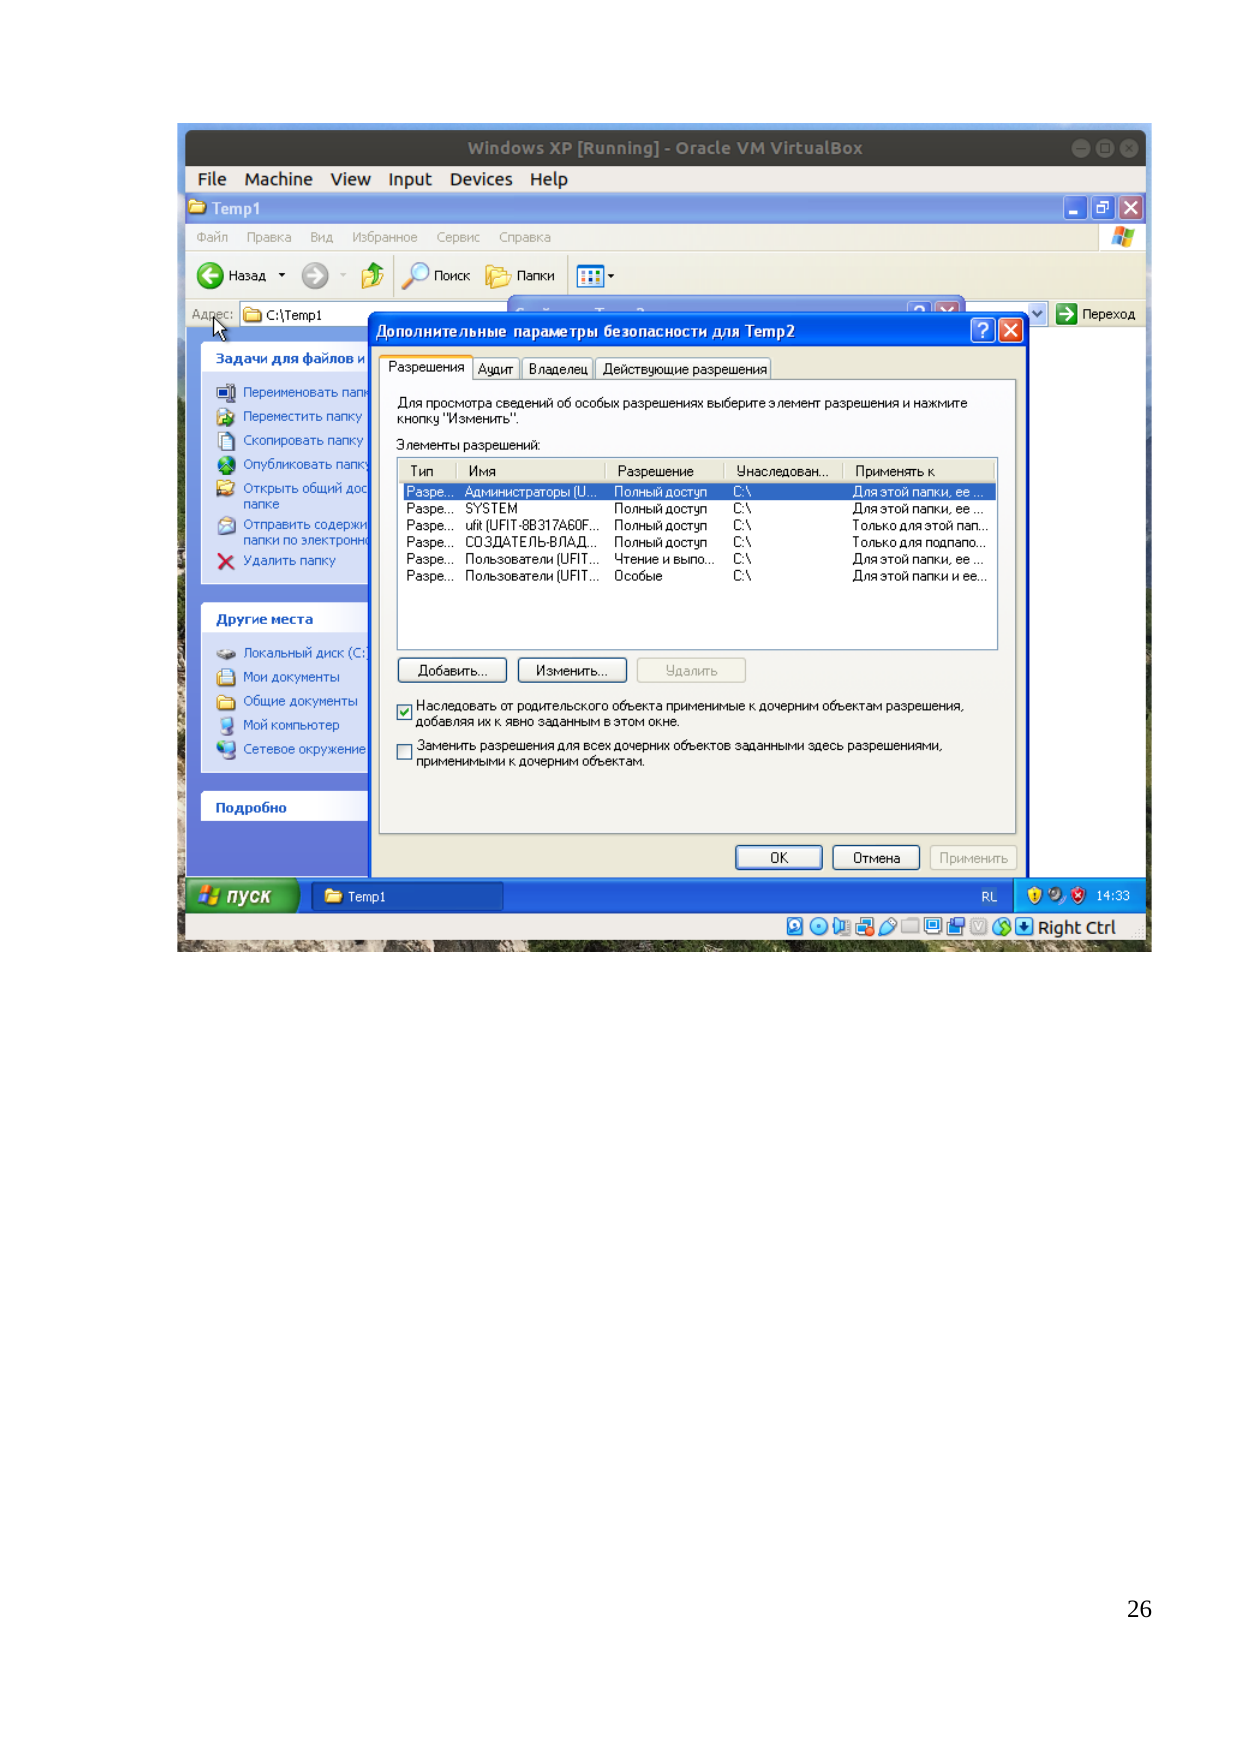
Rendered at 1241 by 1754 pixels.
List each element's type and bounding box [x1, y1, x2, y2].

picture [177, 123, 1152, 952]
